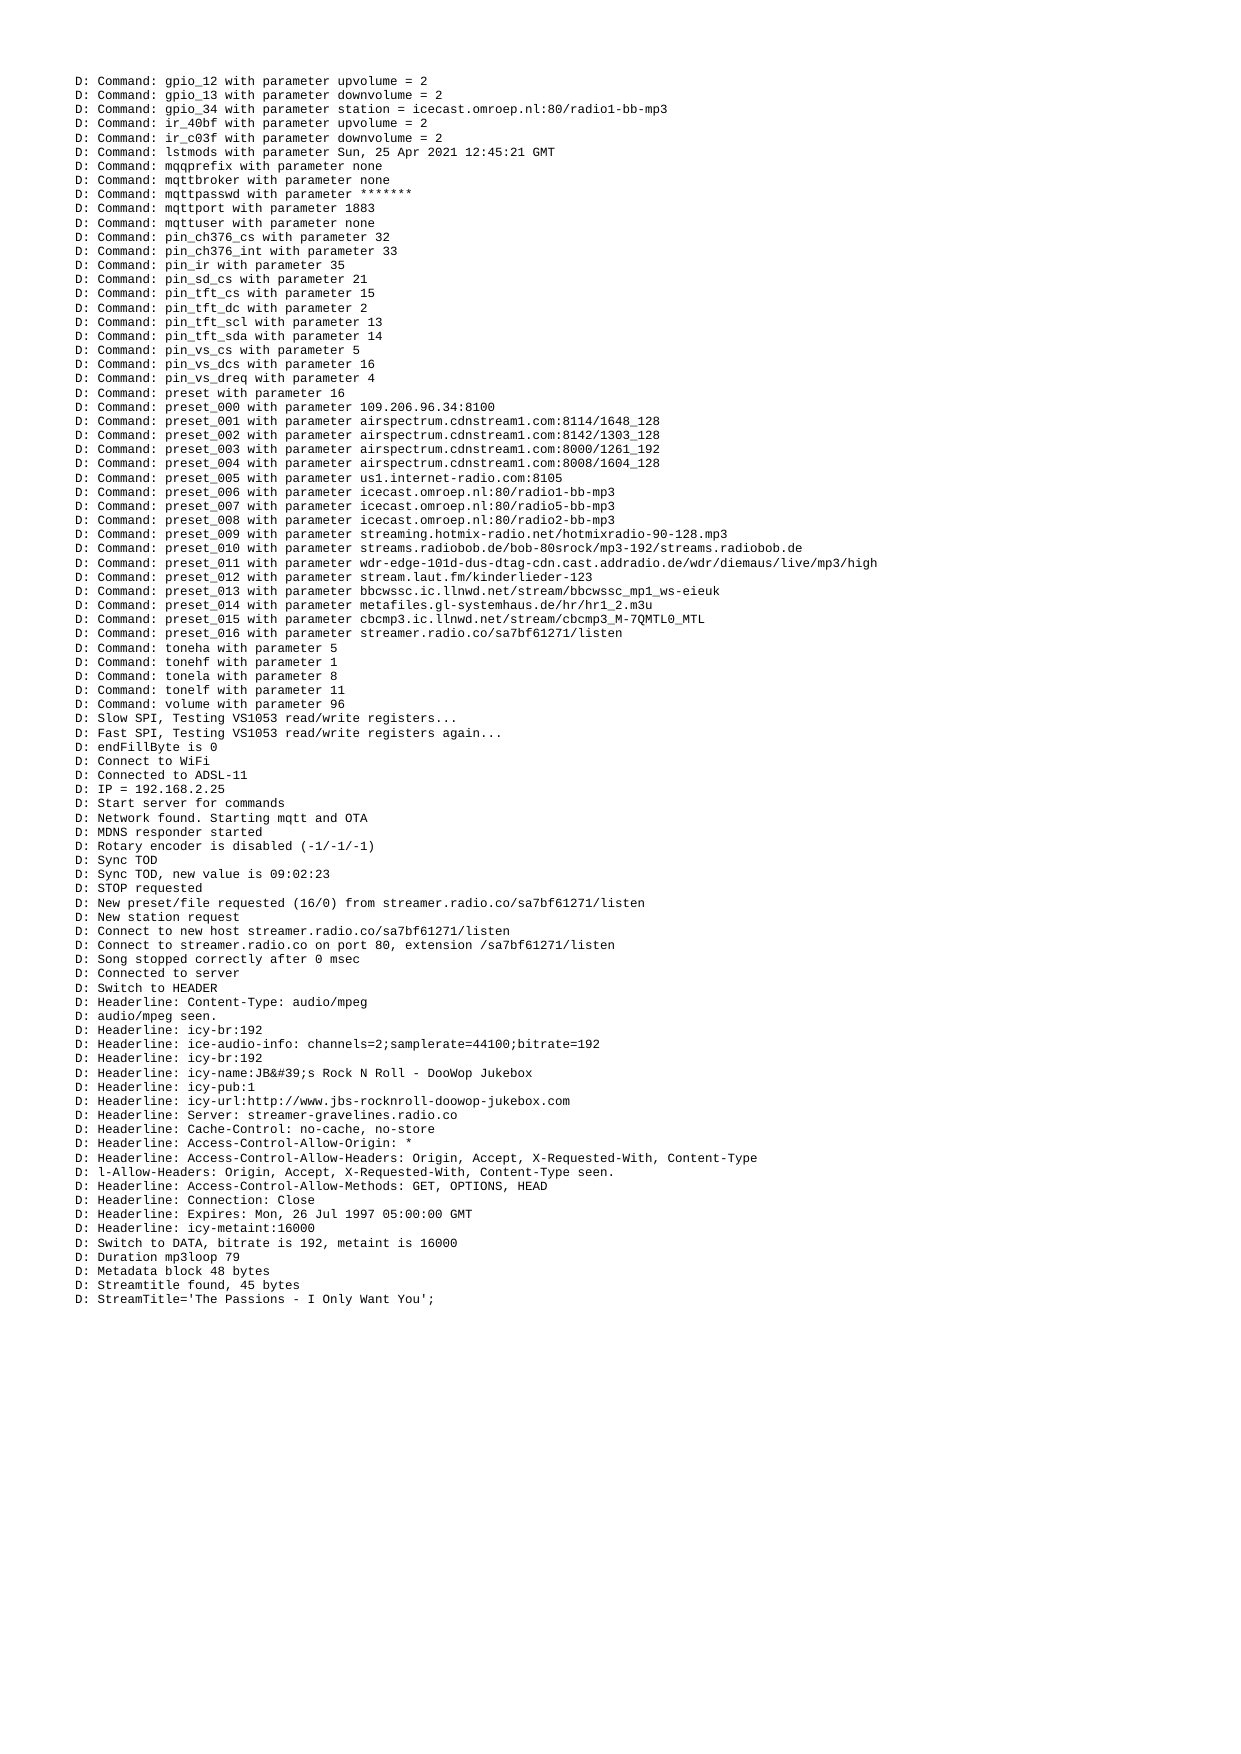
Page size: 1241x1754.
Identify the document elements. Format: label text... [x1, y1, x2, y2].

text D: Command: tonehf with parameter 1 [75, 656, 1165, 670]
text D: Command: pin_tft_sda with parameter 14 [75, 330, 1165, 344]
text D: StreamTitle='The Passions - I Only Want You'; [75, 1293, 1165, 1307]
text D: Headerline: Access-Control-Allow-Headers: Origin, Accept, X-Requested-With, Content-Type [75, 1152, 1165, 1166]
text D: Headerline: Content-Type: audio/mpeg [75, 996, 1165, 1010]
text D: Command: pin_sd_cs with parameter 21 [75, 273, 1165, 287]
text D: Fast SPI, Testing VS1053 read/write registers again... [75, 727, 1165, 741]
text D: Connect to new host streamer.radio.co/sa7bf61271/listen [75, 925, 1165, 939]
text D: Command: preset_012 with parameter stream.laut.fm/kinderlieder-123 [75, 571, 1165, 585]
text D: Metadata block 48 bytes [75, 1265, 1165, 1279]
text D: Headerline: icy-pub:1 [75, 1081, 1165, 1095]
text D: Command: volume with parameter 96 [75, 698, 1165, 712]
text D: Command: preset_014 with parameter metafiles.gl-systemhaus.de/hr/hr1_2.m3u [75, 599, 1165, 613]
text D: endFillByte is 0 [75, 741, 1165, 755]
text D: Headerline: icy-metaint:16000 [75, 1222, 1165, 1237]
text D: Command: gpio_34 with parameter station = icecast.omroep.nl:80/radio1-bb-mp3 [75, 103, 1165, 117]
text D: Command: preset_005 with parameter us1.internet-radio.com:8105 [75, 472, 1165, 486]
text D: Headerline: Expires: Mon, 26 Jul 1997 05:00:00 GMT [75, 1208, 1165, 1222]
text D: Command: mqttport with parameter 1883 [75, 202, 1165, 217]
text D: Headerline: icy-name:JB&#39;s Rock N Roll - DooWop Jukebox [75, 1067, 1165, 1081]
text D: Command: preset_013 with parameter bbcwssc.ic.llnwd.net/stream/bbcwssc_mp1_ws-eieuk [75, 585, 1165, 599]
text D: Command: toneha with parameter 5 [75, 642, 1165, 656]
text D: Headerline: ice-audio-info: channels=2;samplerate=44100;bitrate=192 [75, 1038, 1165, 1052]
text D: Command: preset_011 with parameter wdr-edge-101d-dus-dtag-cdn.cast.addradio.de/wdr/diemaus/live/mp3/high [75, 557, 1165, 571]
text D: Start server for commands [75, 797, 1165, 812]
text D: Headerline: Server: streamer-gravelines.radio.co [75, 1109, 1165, 1123]
text D: Command: preset with parameter 16 [75, 387, 1165, 401]
text D: Headerline: Cache-Control: no-cache, no-store [75, 1123, 1165, 1137]
text D: Command: ir_c03f with parameter downvolume = 2 [75, 132, 1165, 146]
text D: Command: preset_003 with parameter airspectrum.cdnstream1.com:8000/1261_192 [75, 443, 1165, 457]
text D: Command: preset_001 with parameter airspectrum.cdnstream1.com:8114/1648_128 [75, 415, 1165, 429]
text D: Command: preset_007 with parameter icecast.omroep.nl:80/radio5-bb-mp3 [75, 500, 1165, 514]
text D: Switch to HEADER [75, 982, 1165, 996]
text D: Headerline: Access-Control-Allow-Methods: GET, OPTIONS, HEAD [75, 1180, 1165, 1194]
text D: audio/mpeg seen. [75, 1010, 1165, 1024]
text D: Connected to server [75, 967, 1165, 982]
text D: l-Allow-Headers: Origin, Accept, X-Requested-With, Content-Type seen. [75, 1166, 1165, 1180]
text D: Command: preset_002 with parameter airspectrum.cdnstream1.com:8142/1303_128 [75, 429, 1165, 443]
text D: Command: pin_vs_dcs with parameter 16 [75, 358, 1165, 372]
text D: Connect to WiFi [75, 755, 1165, 769]
text D: Command: pin_ir with parameter 35 [75, 259, 1165, 273]
text D: Song stopped correctly after 0 msec [75, 953, 1165, 967]
text D: Duration mp3loop 79 [75, 1251, 1165, 1265]
text D: Command: lstmods with parameter Sun, 25 Apr 2021 12:45:21 GMT [75, 146, 1165, 160]
text D: Network found. Starting mqtt and OTA [75, 812, 1165, 826]
text D: Headerline: Connection: Close [75, 1194, 1165, 1208]
text D: Command: preset_009 with parameter streaming.hotmix-radio.net/hotmixradio-90-128.mp3 [75, 528, 1165, 542]
text D: Command: preset_015 with parameter cbcmp3.ic.llnwd.net/stream/cbcmp3_M-7QMTL0_MTL [75, 613, 1165, 627]
text D: Command: preset_000 with parameter 109.206.96.34:8100 [75, 401, 1165, 415]
text D: Command: pin_tft_scl with parameter 13 [75, 316, 1165, 330]
text D: Headerline: icy-br:192 [75, 1052, 1165, 1067]
text D: Command: gpio_13 with parameter downvolume = 2 [75, 89, 1165, 103]
text D: Command: mqqprefix with parameter none [75, 160, 1165, 174]
text D: Headerline: icy-br:192 [75, 1024, 1165, 1038]
text D: Sync TOD, new value is 09:02:23 [75, 868, 1165, 882]
text D: Headerline: Access-Control-Allow-Origin: * [75, 1137, 1165, 1152]
text D: Command: pin_vs_cs with parameter 5 [75, 344, 1165, 358]
text D: Command: ir_40bf with parameter upvolume = 2 [75, 117, 1165, 132]
text D: Command: mqttpasswd with parameter ******* [75, 188, 1165, 202]
text D: Headerline: icy-url:http://www.jbs-rocknroll-doowop-jukebox.com [75, 1095, 1165, 1109]
text D: Switch to DATA, bitrate is 192, metaint is 16000 [75, 1237, 1165, 1251]
text D: New preset/file requested (16/0) from streamer.radio.co/sa7bf61271/listen [75, 897, 1165, 911]
text D: Command: pin_ch376_cs with parameter 32 [75, 231, 1165, 245]
text D: Command: preset_008 with parameter icecast.omroep.nl:80/radio2-bb-mp3 [75, 514, 1165, 528]
text D: Command: pin_tft_dc with parameter 2 [75, 302, 1165, 316]
text D: STOP requested [75, 882, 1165, 897]
text D: Command: mqttuser with parameter none [75, 217, 1165, 231]
text D: Connect to streamer.radio.co on port 80, extension /sa7bf61271/listen [75, 939, 1165, 953]
text D: Command: mqttbroker with parameter none [75, 174, 1165, 188]
text D: Command: tonelf with parameter 11 [75, 684, 1165, 698]
text D: Sync TOD [75, 854, 1165, 868]
text D: Command: gpio_12 with parameter upvolume = 2 [75, 75, 1165, 89]
text D: Streamtitle found, 45 bytes [75, 1279, 1165, 1293]
text D: Slow SPI, Testing VS1053 read/write registers... [75, 712, 1165, 727]
text D: IP = 192.168.2.25 [75, 783, 1165, 797]
text D: Command: pin_vs_dreq with parameter 4 [75, 372, 1165, 387]
text D: Command: pin_ch376_int with parameter 33 [75, 245, 1165, 259]
text D: Command: preset_016 with parameter streamer.radio.co/sa7bf61271/listen [75, 627, 1165, 642]
text D: Rotary encoder is disabled (-1/-1/-1) [75, 840, 1165, 854]
text D: Command: preset_004 with parameter airspectrum.cdnstream1.com:8008/1604_128 [75, 457, 1165, 472]
text D: Command: tonela with parameter 8 [75, 670, 1165, 684]
text D: Command: pin_tft_cs with parameter 15 [75, 287, 1165, 302]
text D: Command: preset_006 with parameter icecast.omroep.nl:80/radio1-bb-mp3 [75, 486, 1165, 500]
text D: New station request [75, 911, 1165, 925]
text D: MDNS responder started [75, 826, 1165, 840]
text D: Connected to ADSL-11 [75, 769, 1165, 783]
text D: Command: preset_010 with parameter streams.radiobob.de/bob-80srock/mp3-192/streams.radiobob.de [75, 542, 1165, 557]
